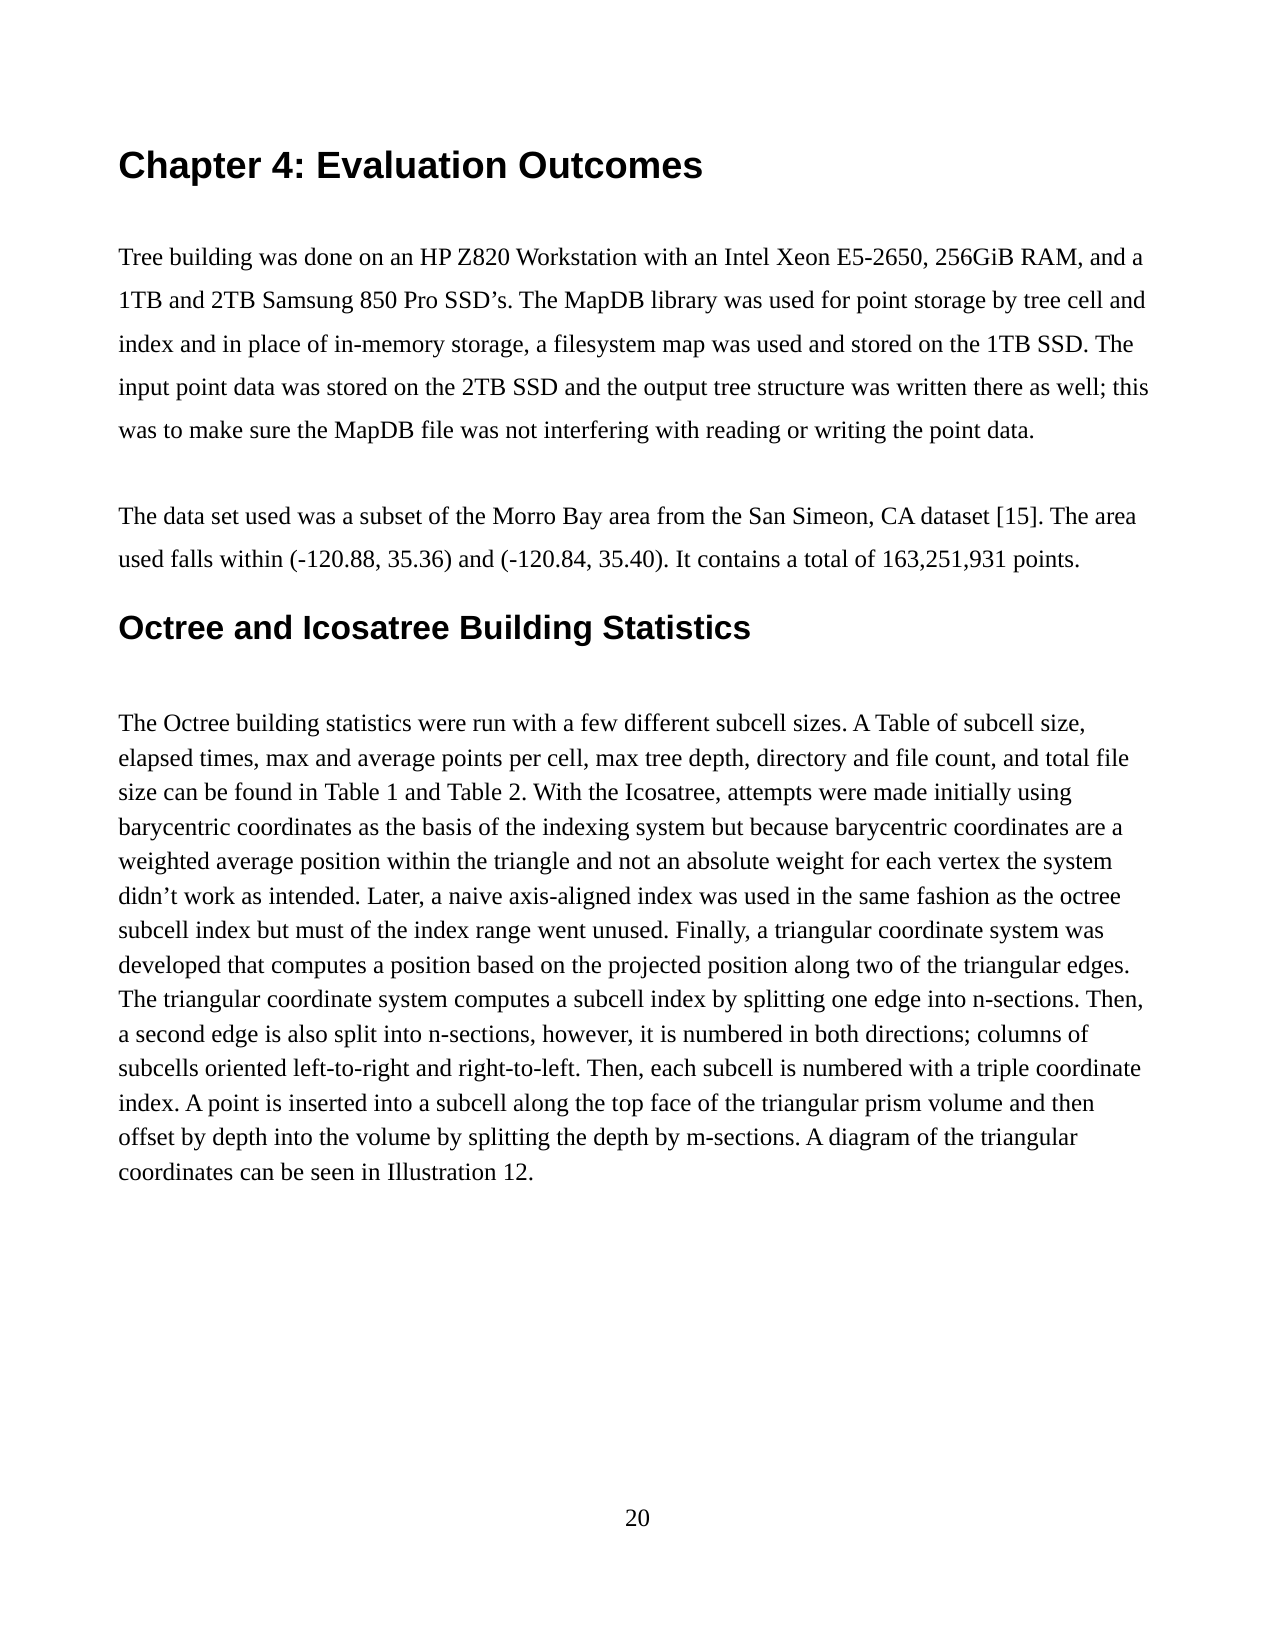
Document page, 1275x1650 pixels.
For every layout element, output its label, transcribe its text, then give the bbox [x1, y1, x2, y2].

text Tree building was done on an HP Z820 Workstation with an Intel Xeon E5-2650, 256GiB RAM, and a 1TB and 2TB Samsung 850 Pro SSD’s. The MapDB library was used for point storage by tree cell and index and in place of in-memory storage, a filesystem map was used and stored on the 1TB SSD. The input point data was stored on the 2TB SSD and the output tree structure was written there as well; this was to make sure the MapDB file was not interfering with reading or writing the point data. [118, 242, 1157, 444]
text The Octree building statistics were run with a few different subcell sizes. A Table of subcell size, elapsed times, max and average points per cell, max tree depth, directory and file count, and total file size can be found in Table 1 and Table 2. With the Icosatree, attempts were made initially using barycentric coordinates as the basis of the indexing system but because barycentric coordinates are a weighted average position within the triangle and not an absolute weight for each vertex the system didn’t work as intended. Later, a naive axis-aligned index was used in the same fashion as the octree subcell index but must of the index range went unused. Finally, a triangular coordinate system was developed that computes a position based on the projected position along two of the triangular edges. The triangular coordinate system computes a subcell index by splitting one edge into n-sections. Then, a second edge is also split into n-sections, however, it is numbered in both directions; columns of subcells oriented left-to-right and right-to-left. Then, each subcell is numbered with a triple coordinate index. A point is inserted into a subcell along the top face of the triangular prism volume and then offset by depth into the volume by splitting the depth by m-sections. A diagram of the triangular coordinates can be seen in Illustration 12. [118, 708, 1157, 1185]
text The data set used was a subset of the Morro Bay area from the San Simeon, CA dataset [15]. The area used falls within (-120.88, 35.36) and (-120.84, 35.40). It contains a total of 163,251,931 points. [118, 501, 1157, 573]
subtitle Chapter 4: Evaluation Outcomes [118, 143, 1157, 187]
subtitle Octree and Icosatree Building Statistics [118, 608, 1157, 647]
